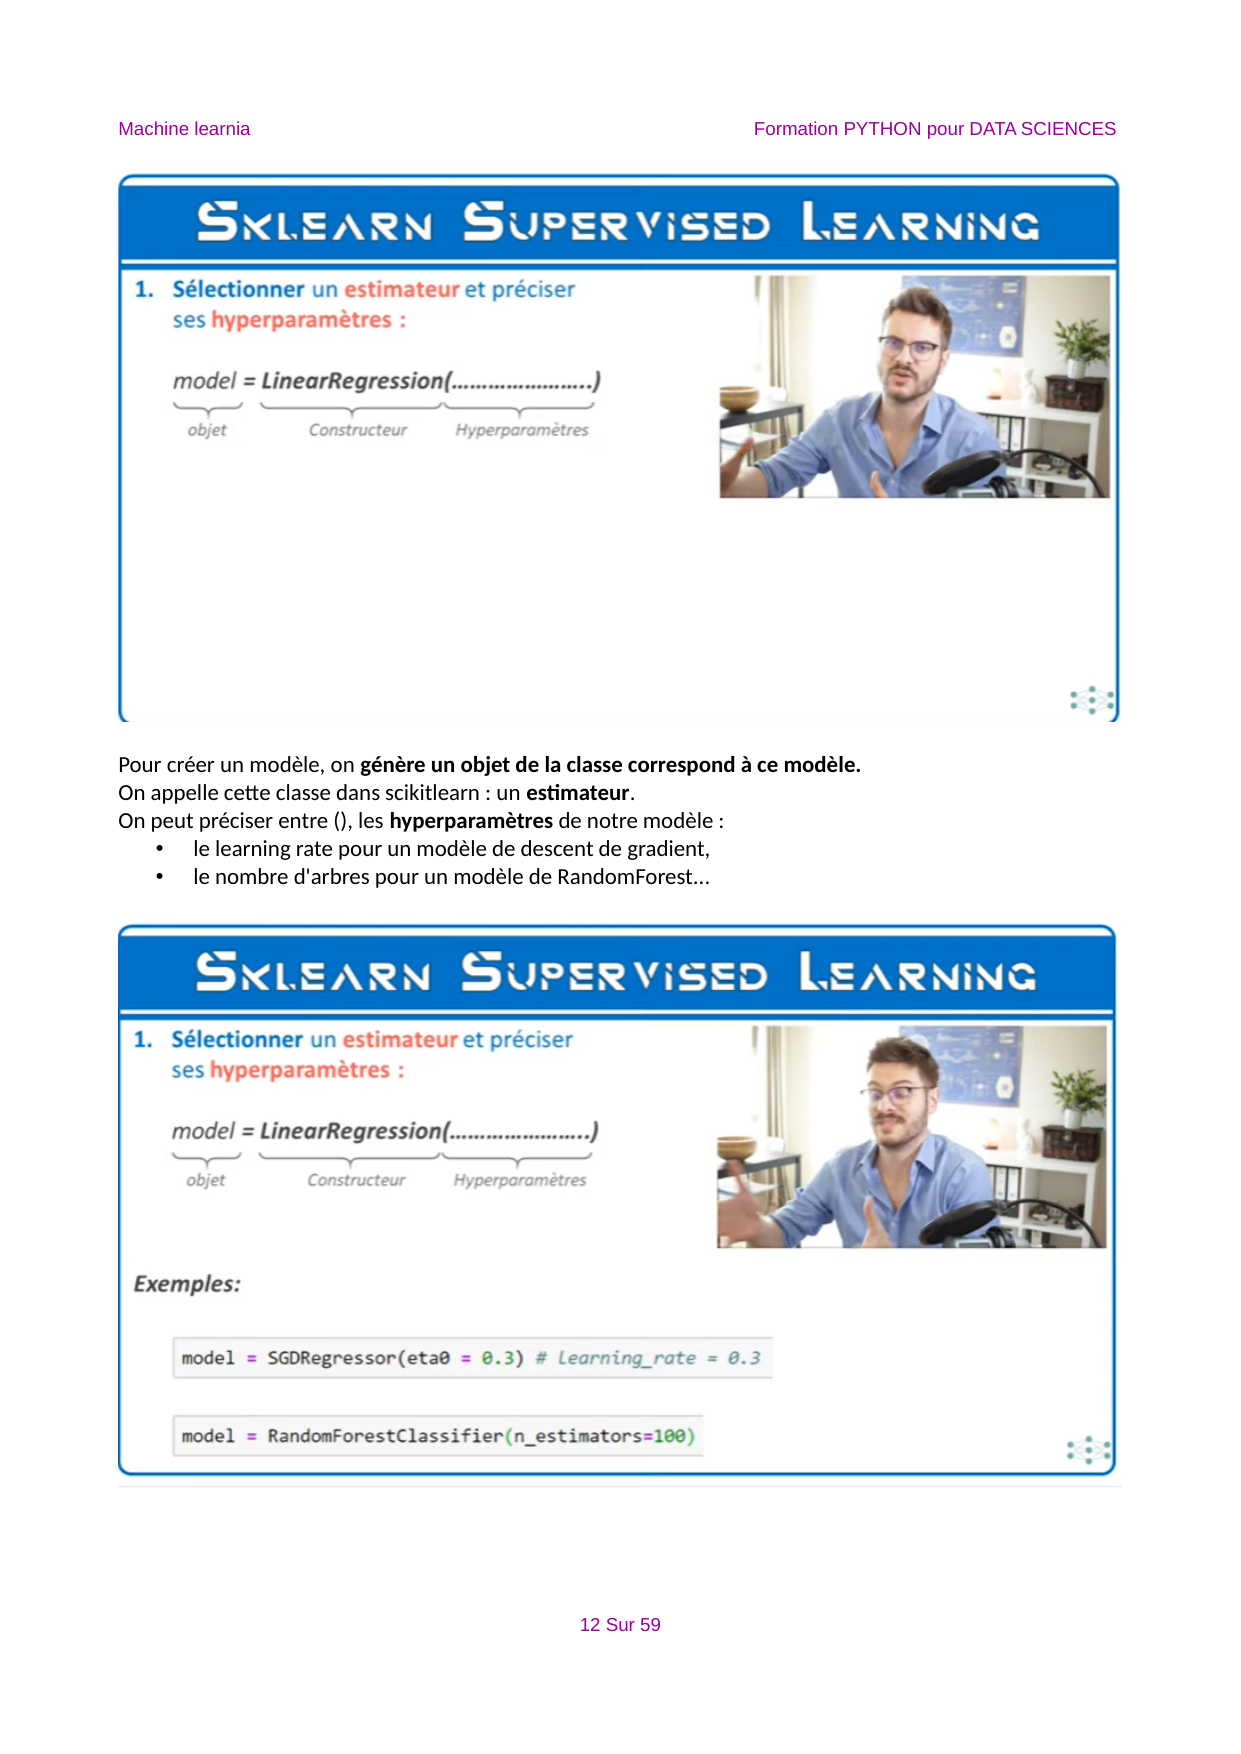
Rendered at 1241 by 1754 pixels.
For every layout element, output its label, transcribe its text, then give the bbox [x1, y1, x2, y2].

text Pour créer un modèle, on génère un objet de la classe correspond à ce modèle. [118, 750, 1122, 778]
text On appelle cette classe dans scikitlearn : un estimateur. [118, 778, 1122, 806]
picture [118, 918, 1122, 1488]
list le nombre d'arbres pour un modèle de RandomForest... [156, 862, 1122, 890]
picture [118, 169, 1122, 722]
list le learning rate pour un modèle de descent de gradient, [156, 834, 1122, 862]
text On peut préciser entre (), les hyperparamètres de notre modèle : [118, 806, 1122, 834]
